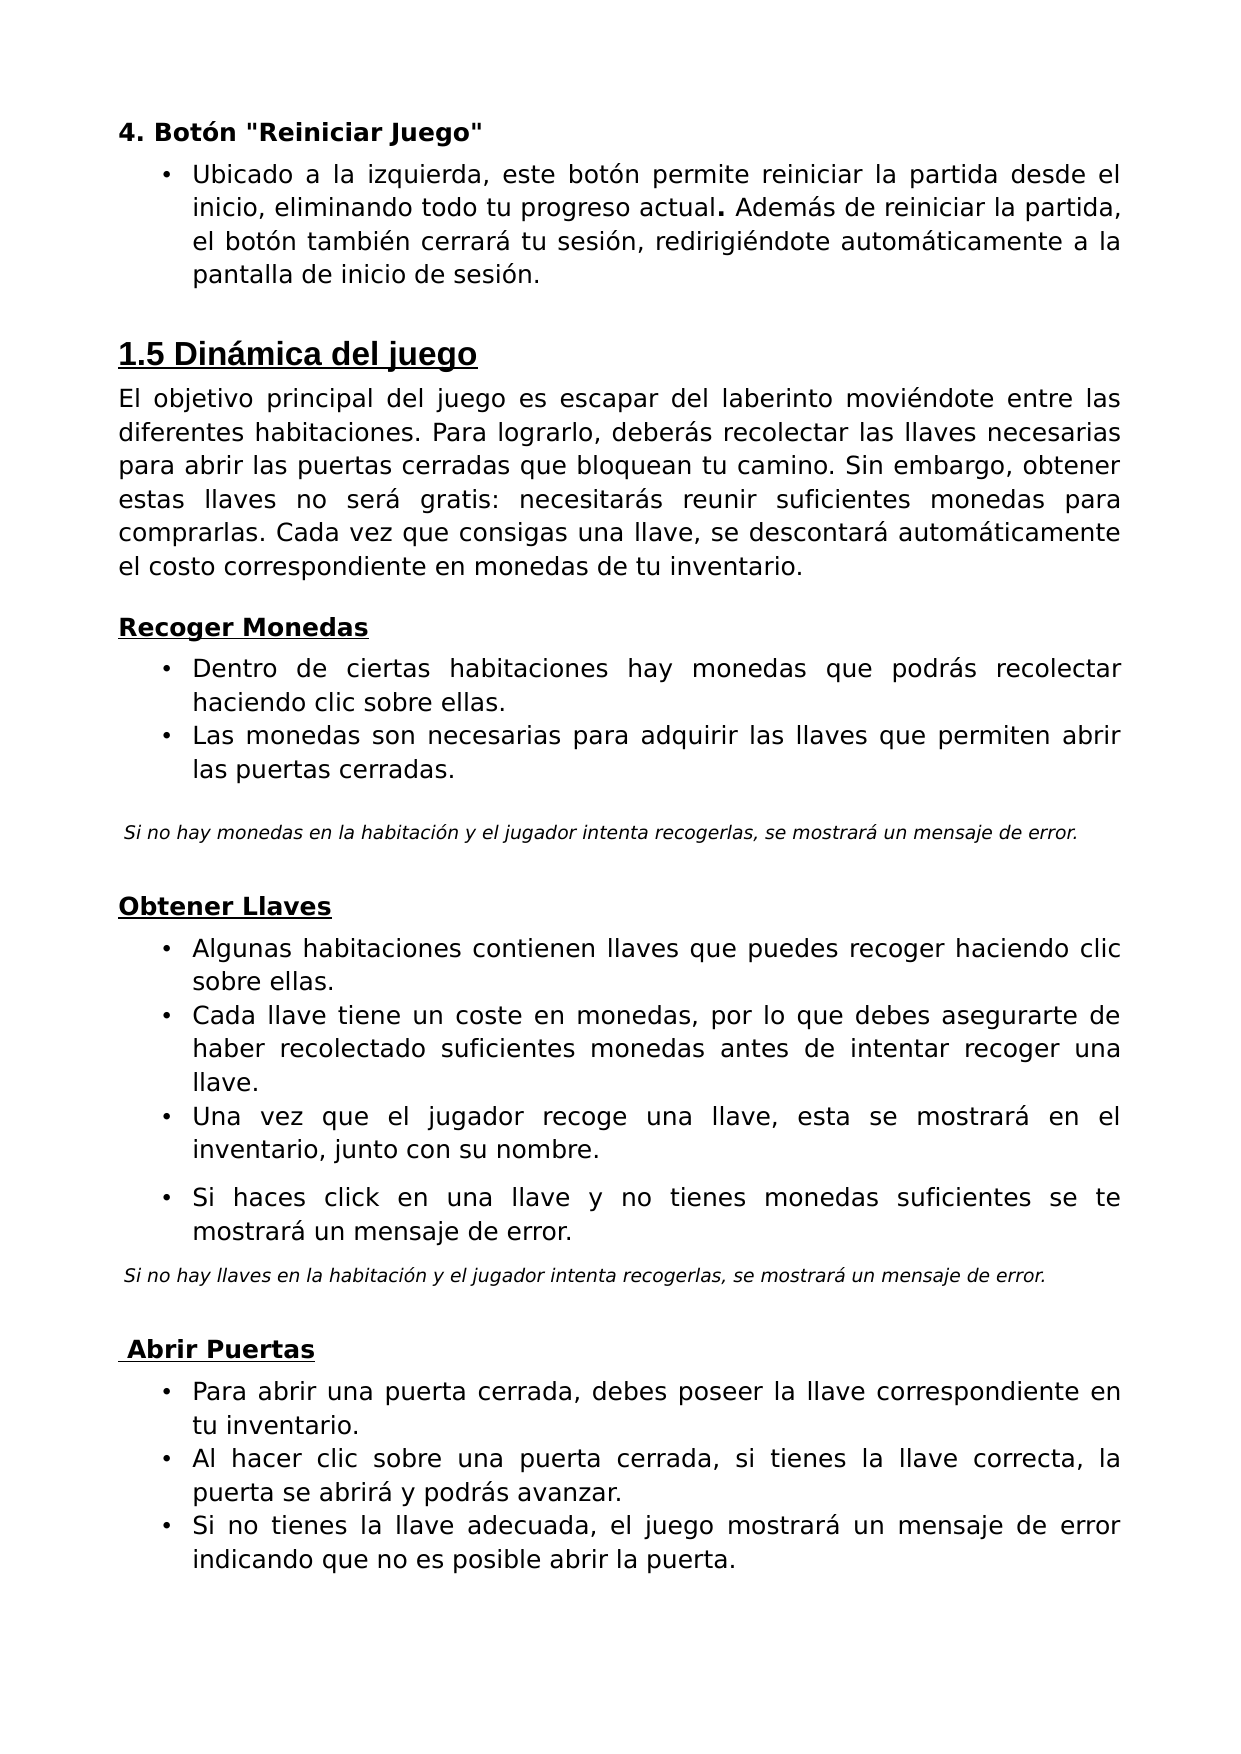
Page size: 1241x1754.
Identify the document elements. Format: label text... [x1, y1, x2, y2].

subtitle Abrir Puertas [118, 1336, 1122, 1365]
list Si no tienes la llave adecuada, el juego mostrará un mensaje de error indicando que no es posible abrir la puerta. [162, 1511, 1122, 1574]
list Las monedas son necesarias para adquirir las llaves que permiten abrir las puertas cerradas. [162, 722, 1122, 784]
text Si no hay monedas en la habitación y el jugador intenta recogerlas, se mostrará un mensaje de error. [118, 822, 1122, 843]
text El objetivo principal del juego es escapar del laberinto moviéndote entre las diferentes habitaciones. Para lograrlo, deberás recolectar las llaves necesarias para abrir las puertas cerradas que bloquean tu camino. Sin embargo, obtener estas llaves no será gratis: necesitarás reunir suficientes monedas para comprarlas. Cada vez que consigas una llave, se descontará automáticamente el costo correspondiente en monedas de tu inventario. [118, 384, 1122, 581]
text Si no hay llaves en la habitación y el jugador intenta recogerlas, se mostrará un mensaje de error. [118, 1265, 1122, 1287]
list Si haces click en una llave y no tienes monedas suficientes se te mostrará un mensaje de error. [162, 1183, 1122, 1246]
list Algunas habitaciones contienen llaves que puedes recoger haciendo clic sobre ellas. [162, 934, 1122, 997]
list Una vez que el jugador recoge una llave, esta se mostrará en el inventario, junto con su nombre. [162, 1102, 1122, 1164]
subtitle 1.5 Dinámica del juego [118, 333, 1122, 372]
subtitle 4. Botón "Reiniciar Juego" [118, 118, 1122, 147]
subtitle Recoger Monedas [118, 613, 1122, 642]
list Al hacer clic sobre una puerta cerrada, si tienes la llave correcta, la puerta se abrirá y podrás avanzar. [162, 1444, 1122, 1507]
list Para abrir una puerta cerrada, debes poseer la llave correspondiente en tu inventario. [162, 1377, 1122, 1440]
subtitle Obtener Llaves [118, 892, 1122, 921]
list Dentro de ciertas habitaciones hay monedas que podrás recolectar haciendo clic sobre ellas. [162, 654, 1122, 717]
list Ubicado a la izquierda, este botón permite reiniciar la partida desde el inicio, eliminando todo tu progreso actual. Además de reiniciar la partida, el botón también cerrará tu sesión, redirigiéndote automáticamente a la pantalla de inicio de sesión. [162, 160, 1122, 289]
list Cada llave tiene un coste en monedas, por lo que debes asegurarte de haber recolectado suficientes monedas antes de intentar recoger una llave. [162, 1001, 1122, 1097]
